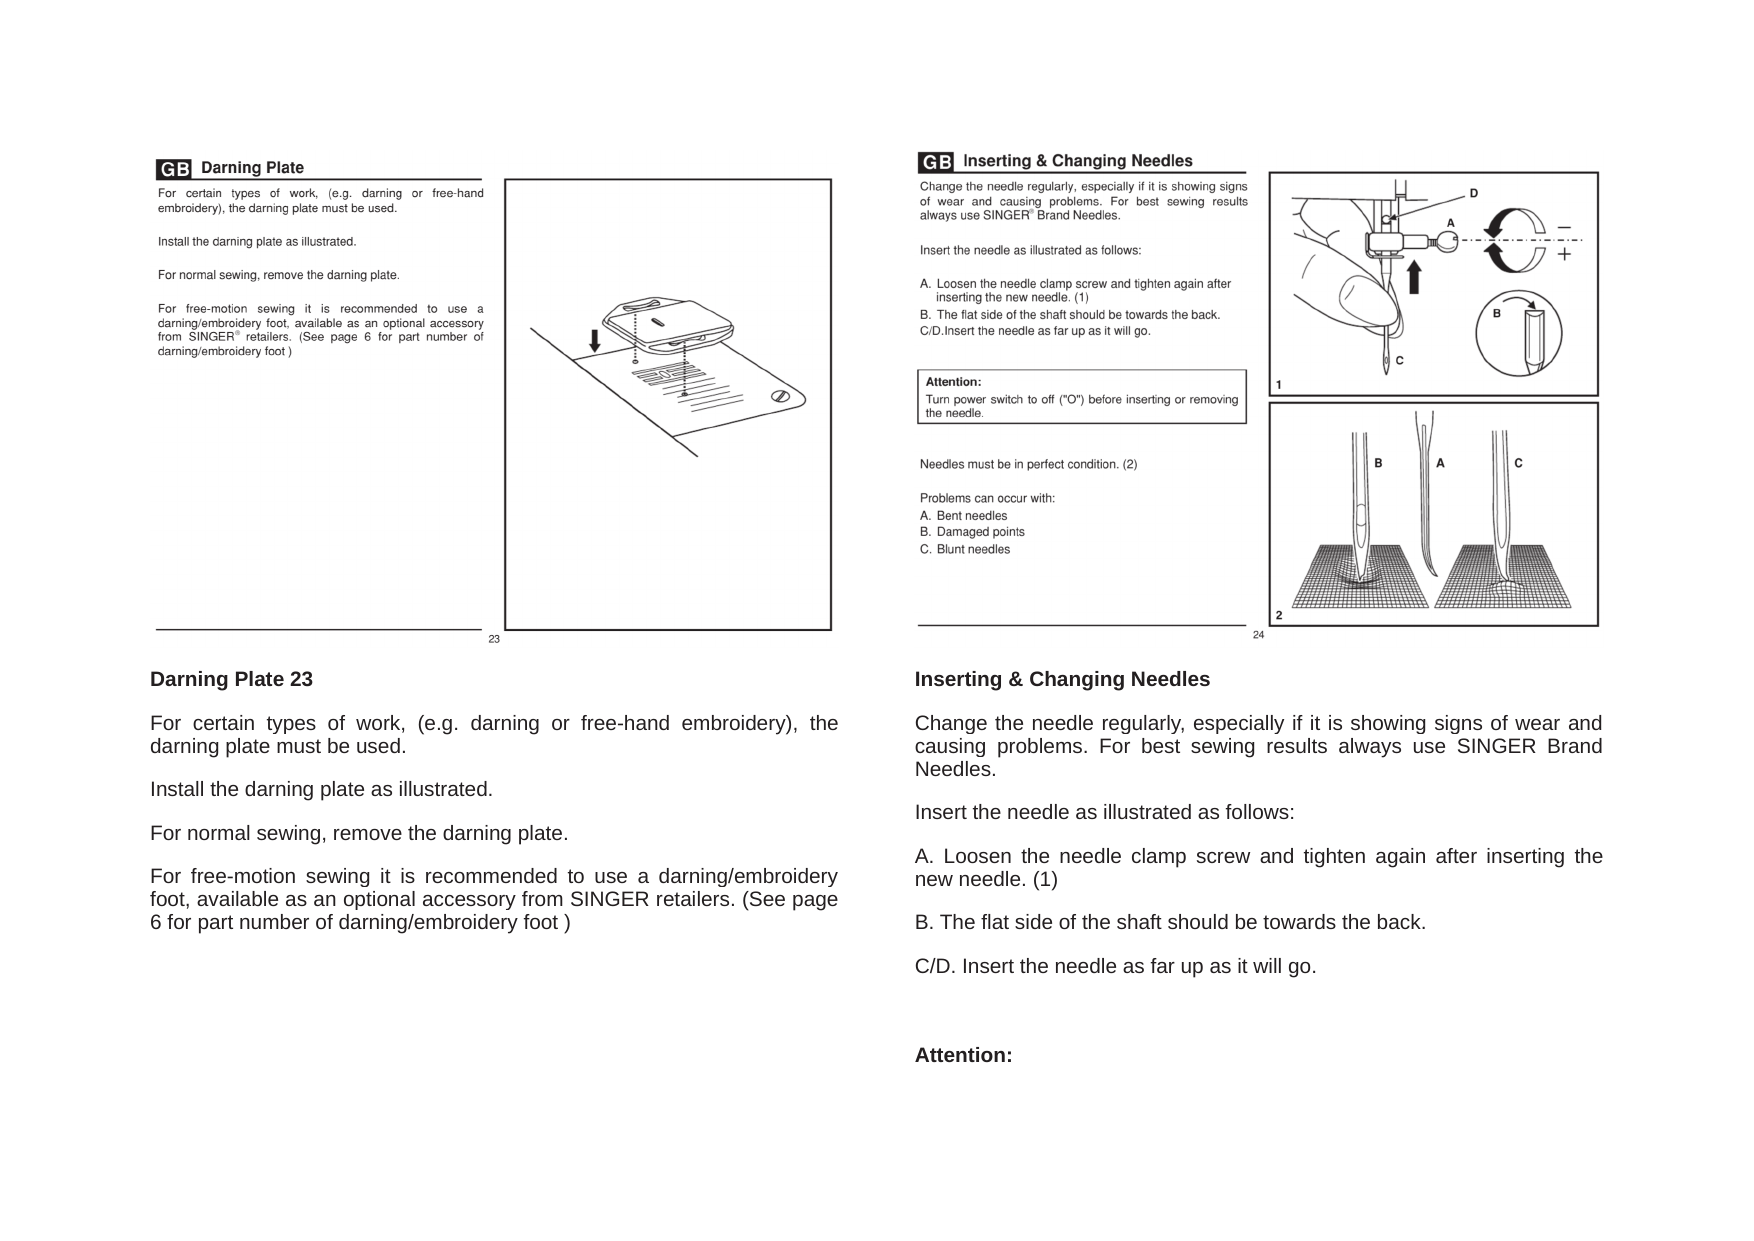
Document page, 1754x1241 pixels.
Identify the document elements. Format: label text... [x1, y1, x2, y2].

text C/D. Insert the needle as far up as it will go. [914, 955, 1604, 978]
text For certain types of work, (e.g. darning or free-hand embroidery), the darning plate must be used. [150, 712, 839, 758]
text Insert the needle as illustrated as follows: [914, 801, 1604, 824]
text For free-motion sewing it is recommended to use a darning/embroidery foot, available as an optional accessory from SINGER retailers. (See page 6 for part number of darning/embroidery foot )GB [150, 866, 839, 934]
picture [914, 150, 1604, 648]
text A. Loosen the needle clamp screw and tighten again after inserting the new needle. (1) [914, 845, 1604, 891]
picture [150, 150, 839, 648]
text Change the needle regularly, especially if it is showing signs of wear and causing problems. For best sewing results always use SINGER Brand Needles. [914, 712, 1604, 781]
text Install the darning plate as illustrated. [150, 779, 839, 801]
text Attention: [914, 1044, 1604, 1067]
text B. The flat side of the shaft should be towards the back. [914, 911, 1604, 934]
text For normal sewing, remove the darning plate. [150, 822, 839, 845]
text Inserting & Changing Needles [914, 669, 1604, 691]
text Darning Plate 23 [150, 669, 839, 691]
